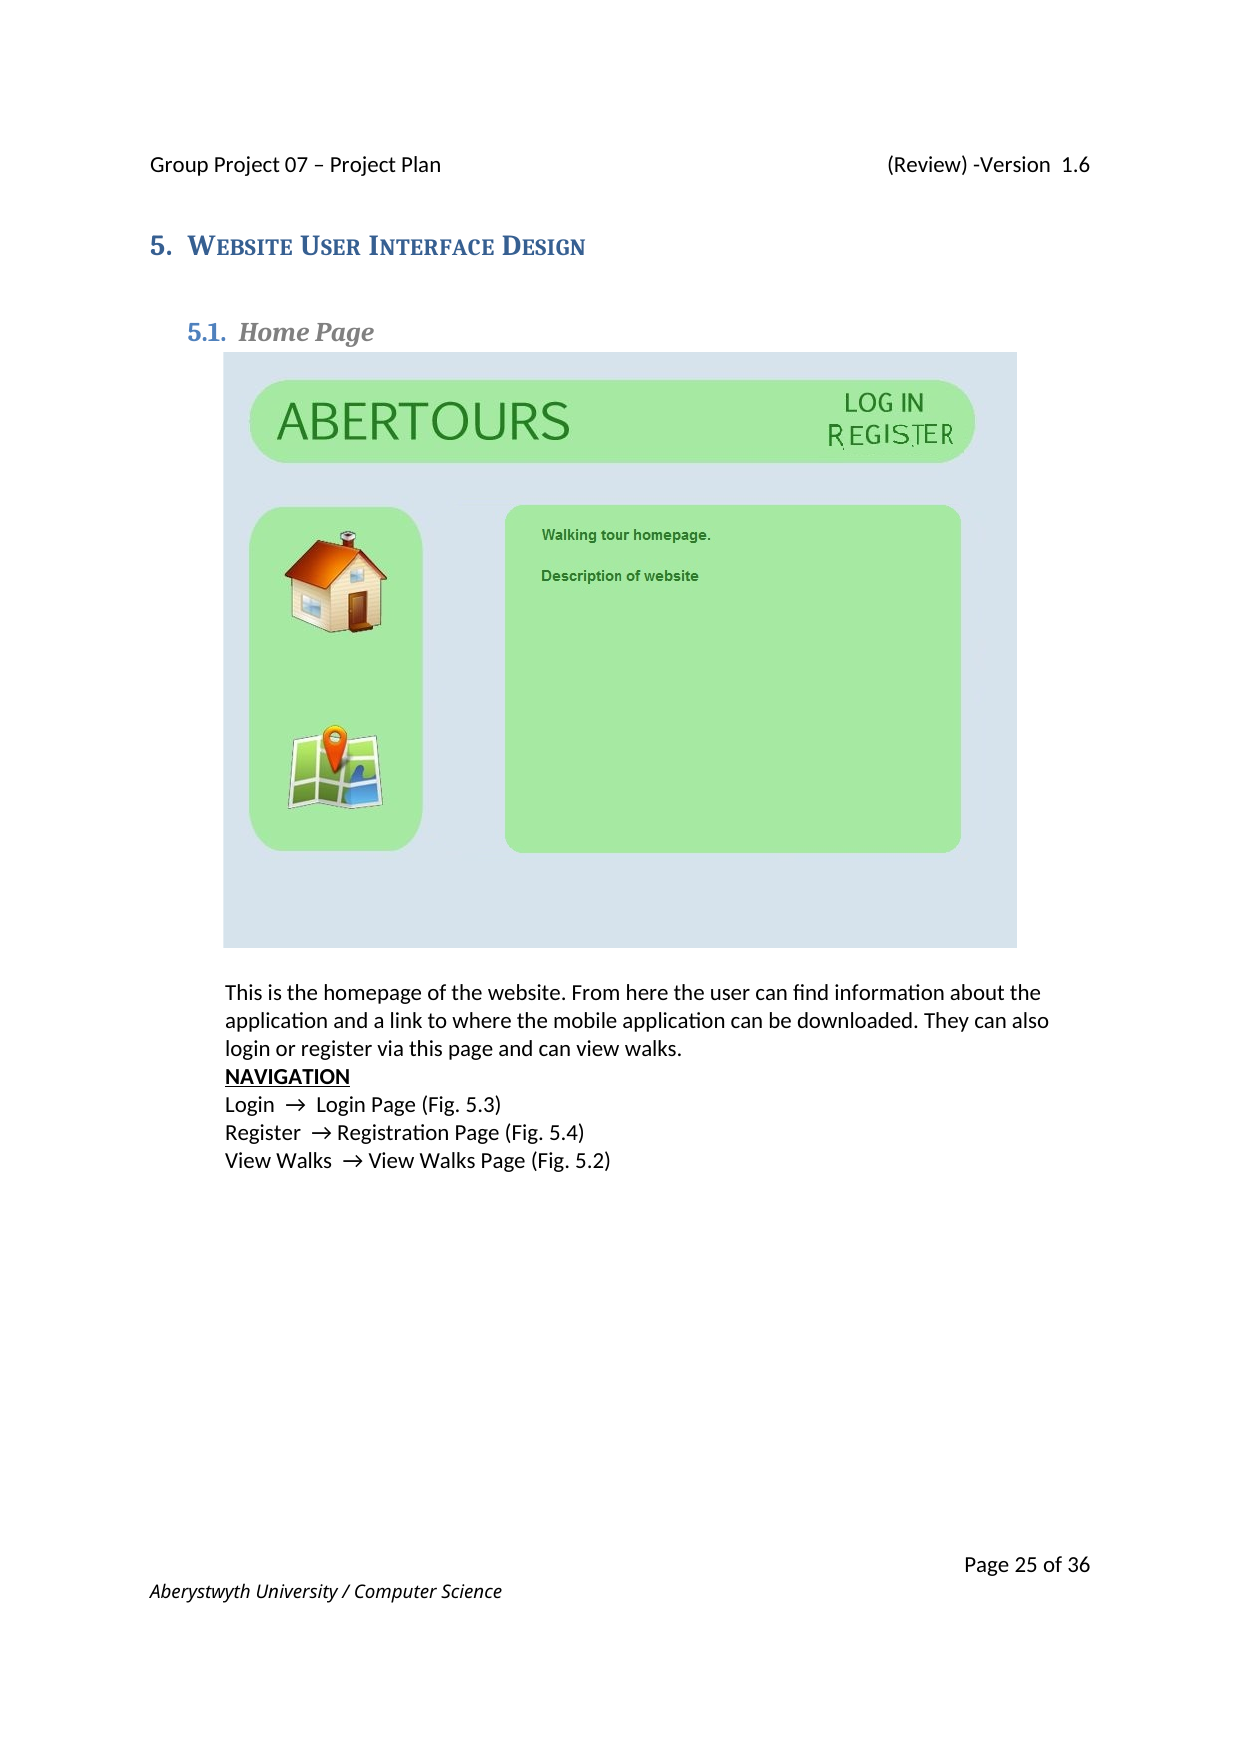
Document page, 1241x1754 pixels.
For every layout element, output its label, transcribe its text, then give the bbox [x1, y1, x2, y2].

text This is the homepage of the website. From here the user can find information about the application and a link to where the mobile application can be downloaded. They can also login or register via this page and can view walks. [225, 978, 1090, 1062]
text Register → Registration Page (Fig. 5.4) [225, 1118, 1090, 1146]
text View Walks → View Walks Page (Fig. 5.2) [225, 1146, 1090, 1174]
subtitle Home Page [187, 317, 1090, 348]
text NAVIGATION [225, 1062, 1090, 1090]
subtitle Website User Interface Design [150, 229, 1090, 263]
text Login → Login Page (Fig. 5.3) [225, 1090, 1090, 1118]
